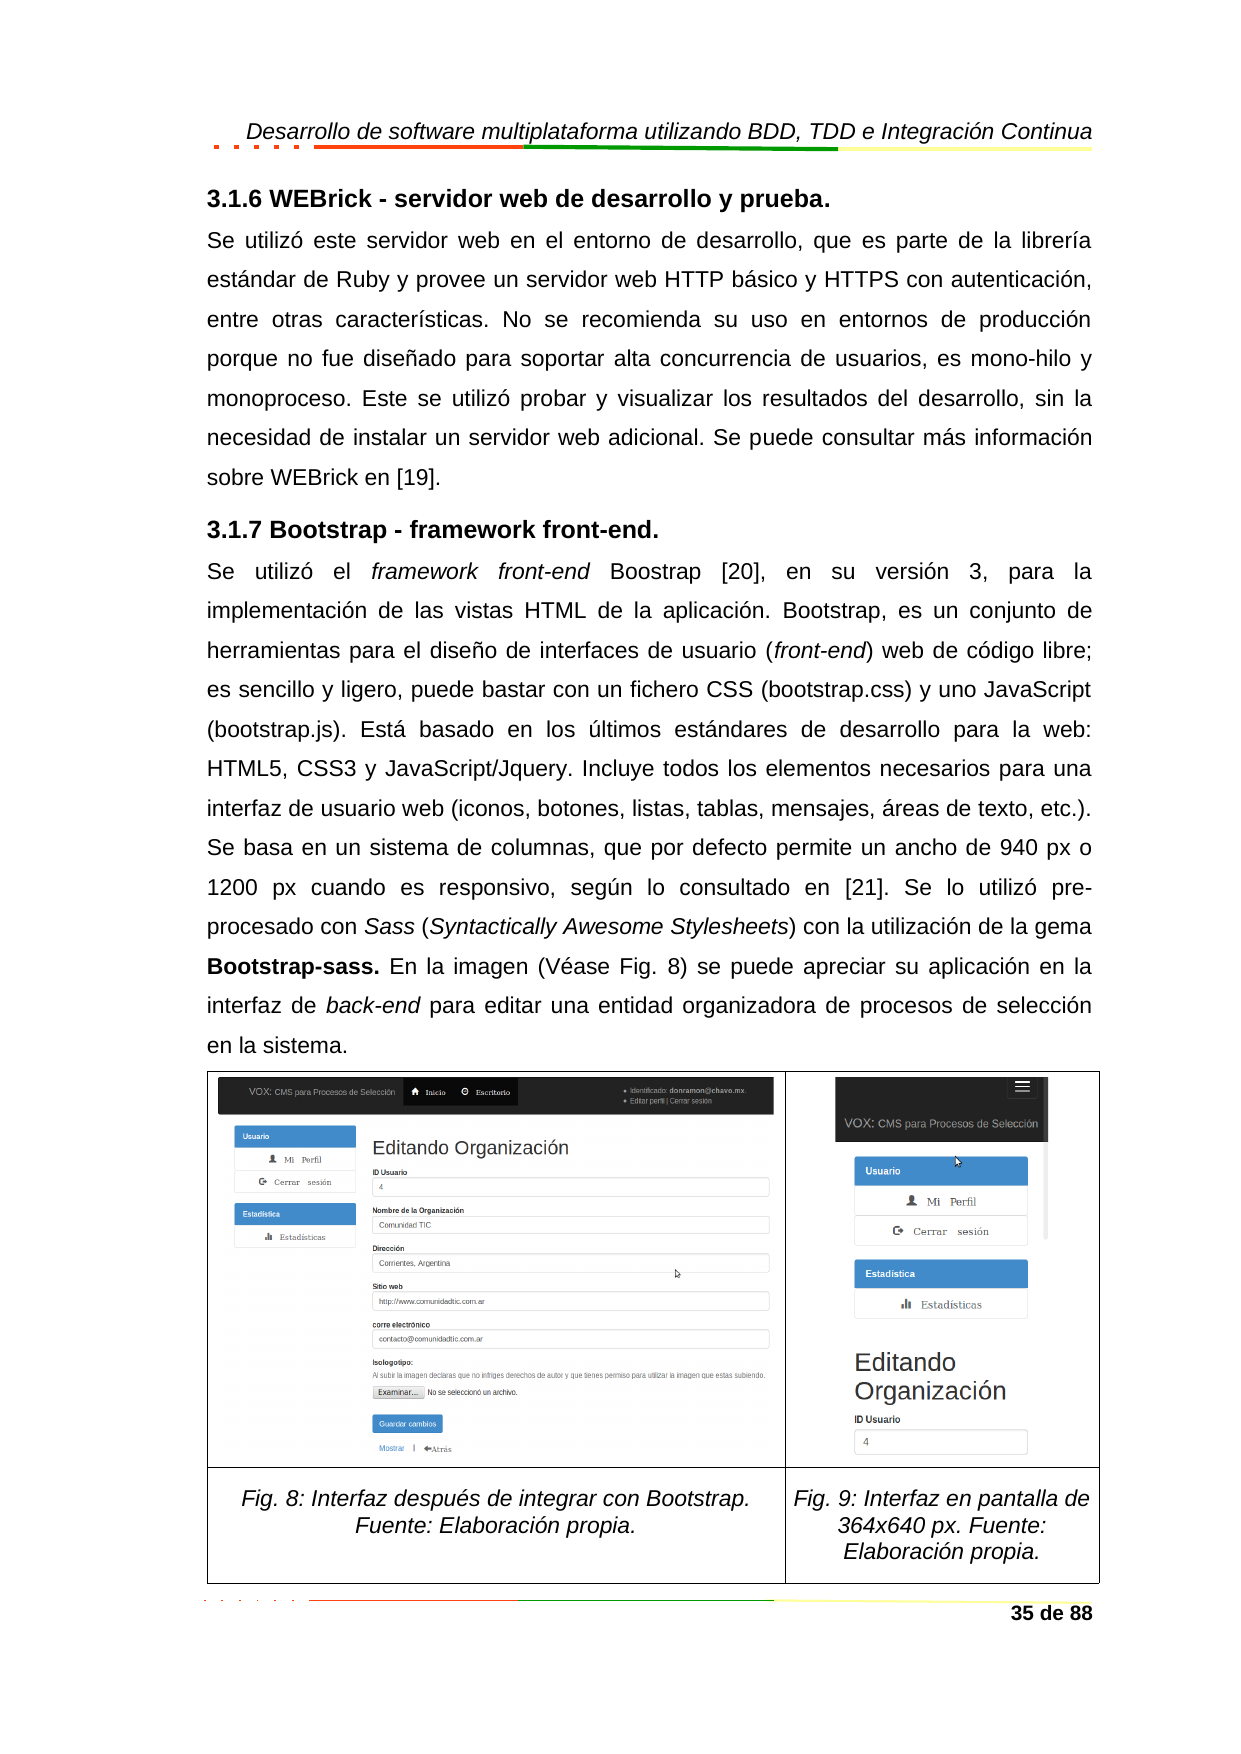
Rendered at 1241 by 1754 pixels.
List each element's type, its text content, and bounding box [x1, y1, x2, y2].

text Se utilizó este servidor web en el entorno de desarrollo, que es parte de la librería estándar de Ruby y provee un servidor web HTTP básico y HTTPS con autenticación, entre otras características. No se recomienda su uso en entornos de producción porque no fue diseñado para soportar alta concurrencia de usuarios, es mono-hilo y monoproceso. Este se utilizó probar y visualizar los resultados del desarrollo, sin la necesidad de instalar un servidor web adicional. Se puede consultar más información sobre WEBrick en [19]. [207, 227, 1093, 490]
table_header [208, 1072, 785, 1467]
table_header [786, 1072, 1099, 1467]
text Se utilizó el framework front-end Boostrap [20], en su versión 3, para la implementación de las vistas HTML de la aplicación. Bootstrap, es un conjunto de herramientas para el diseño de interfaces de usuario (front-end) web de código libre; es sencillo y ligero, puede bastar con un fichero CSS (bootstrap.css) y uno JavaScript (bootstrap.js). Está basado en los últimos estándares de desarrollo para la web: HTML5, CSS3 y JavaScript/Jquery. Incluye todos los elementos necesarios para una interfaz de usuario web (iconos, botones, listas, tablas, mensajes, áreas de texto, etc.). Se basa en un sistema de columnas, que por defecto permite un ancho de 940 px o 1200 px cuando es responsivo, según lo consultado en [21]. Se lo utilizó pre-procesado con Sass (Syntactically Awesome Stylesheets) con la utilización de la gema Bootstrap-sass. En la imagen (Véase Fig. 8) se puede apreciar su aplicación en la interfaz de back-end para editar una entidad organizadora de procesos de selección en la sistema. [207, 558, 1093, 1058]
picture [835, 1077, 1049, 1456]
table_cell Fig. 9: Interfaz en pantalla de 364x640 px. Fuente: Elaboración propia. [786, 1468, 1099, 1583]
picture [218, 1077, 774, 1457]
list 3.1.6 WEBrick - servidor web de desarrollo y prueba. [207, 184, 1093, 212]
table_cell Fig. 8: Interfaz después de integrar con Bootstrap. Fuente: Elaboración propia. [208, 1468, 785, 1583]
list 3.1.7 Bootstrap - framework front-end. [207, 515, 1093, 544]
